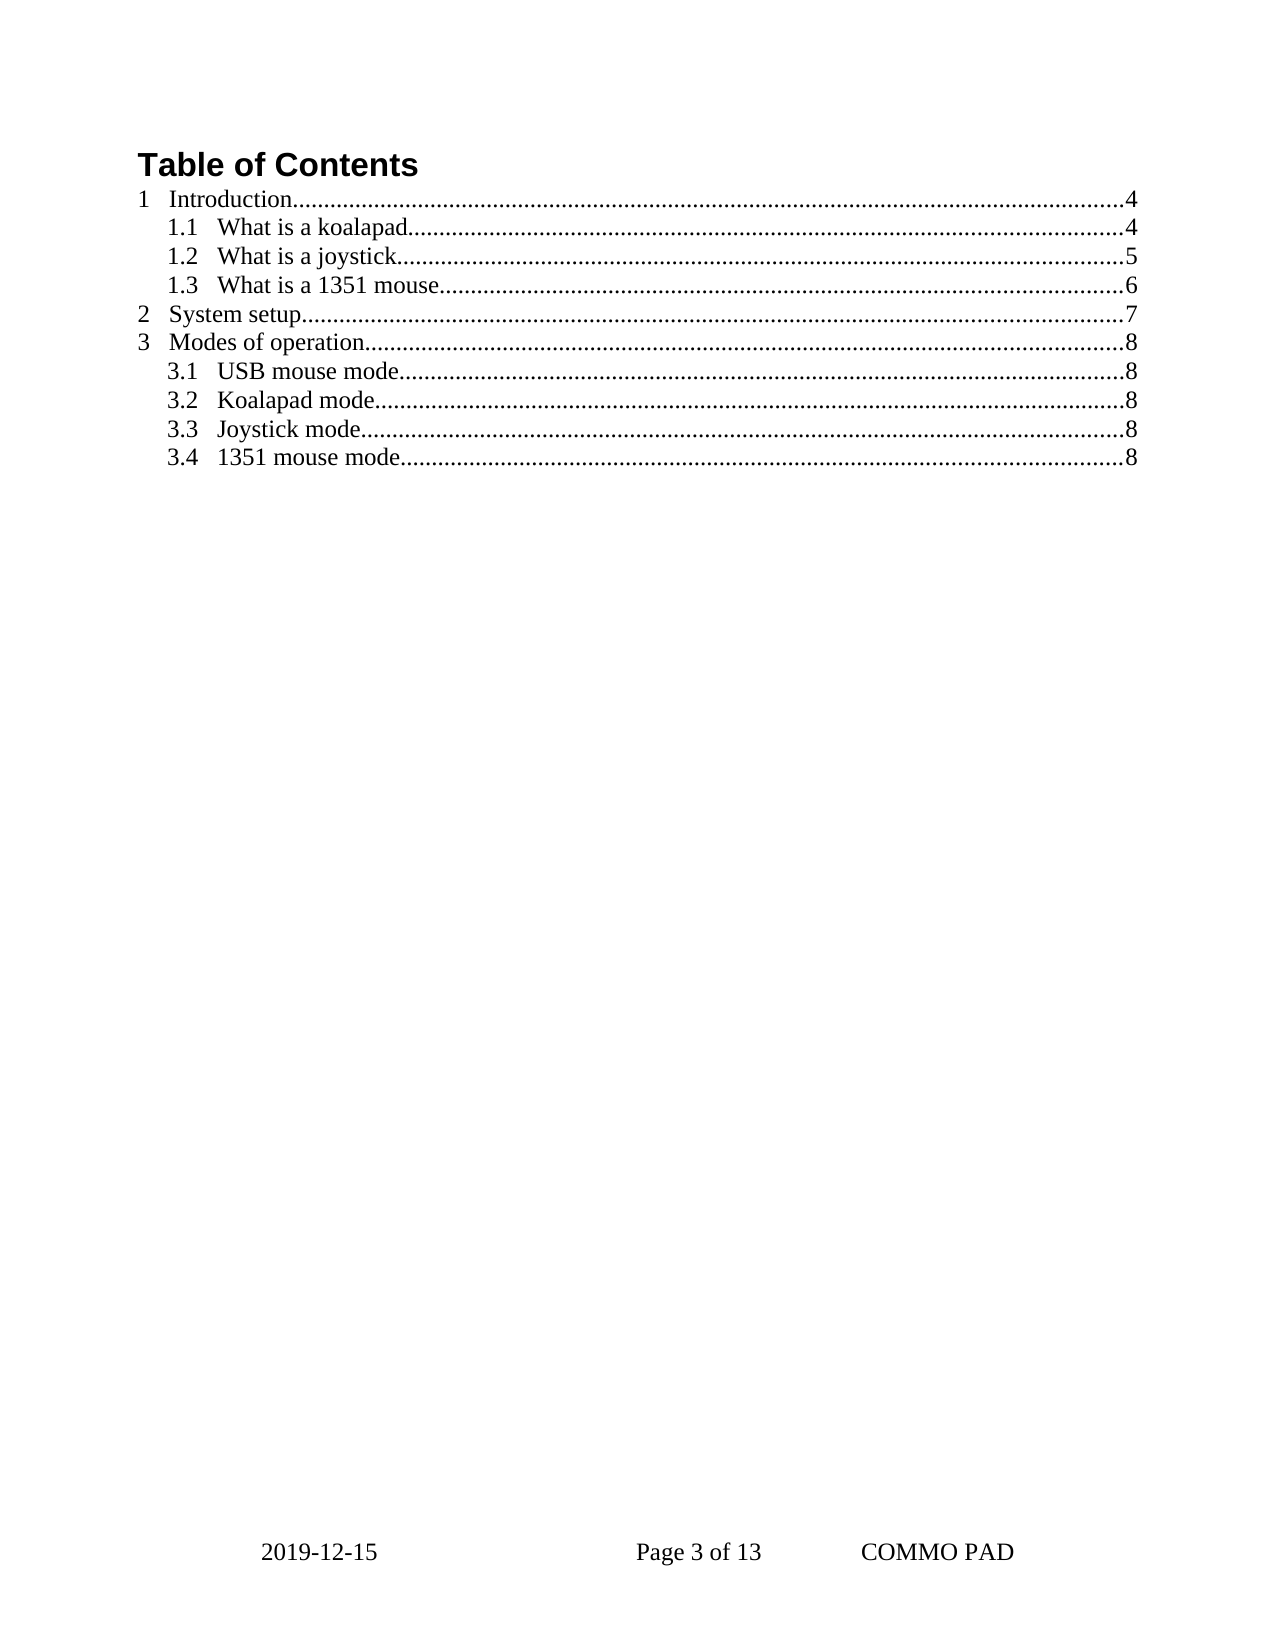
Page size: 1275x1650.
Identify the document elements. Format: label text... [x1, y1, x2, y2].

text 3.4 1351 mouse mode 8 [167, 442, 1138, 471]
text 1 Introduction 4 [137, 184, 1138, 212]
text 3.2 Koalapad mode 8 [167, 385, 1138, 414]
text 2 System setup 7 [137, 299, 1138, 327]
text 3.3 Joystick mode 8 [167, 414, 1138, 442]
text 3 Modes of operation 8 [137, 327, 1138, 356]
subtitle Table of Contents [137, 145, 1138, 184]
text 3.1 USB mouse mode 8 [167, 356, 1138, 385]
text 1.2 What is a joystick 5 [167, 241, 1138, 270]
text 1.3 What is a 1351 mouse 6 [167, 270, 1138, 299]
text 1.1 What is a koalapad 4 [167, 212, 1138, 241]
